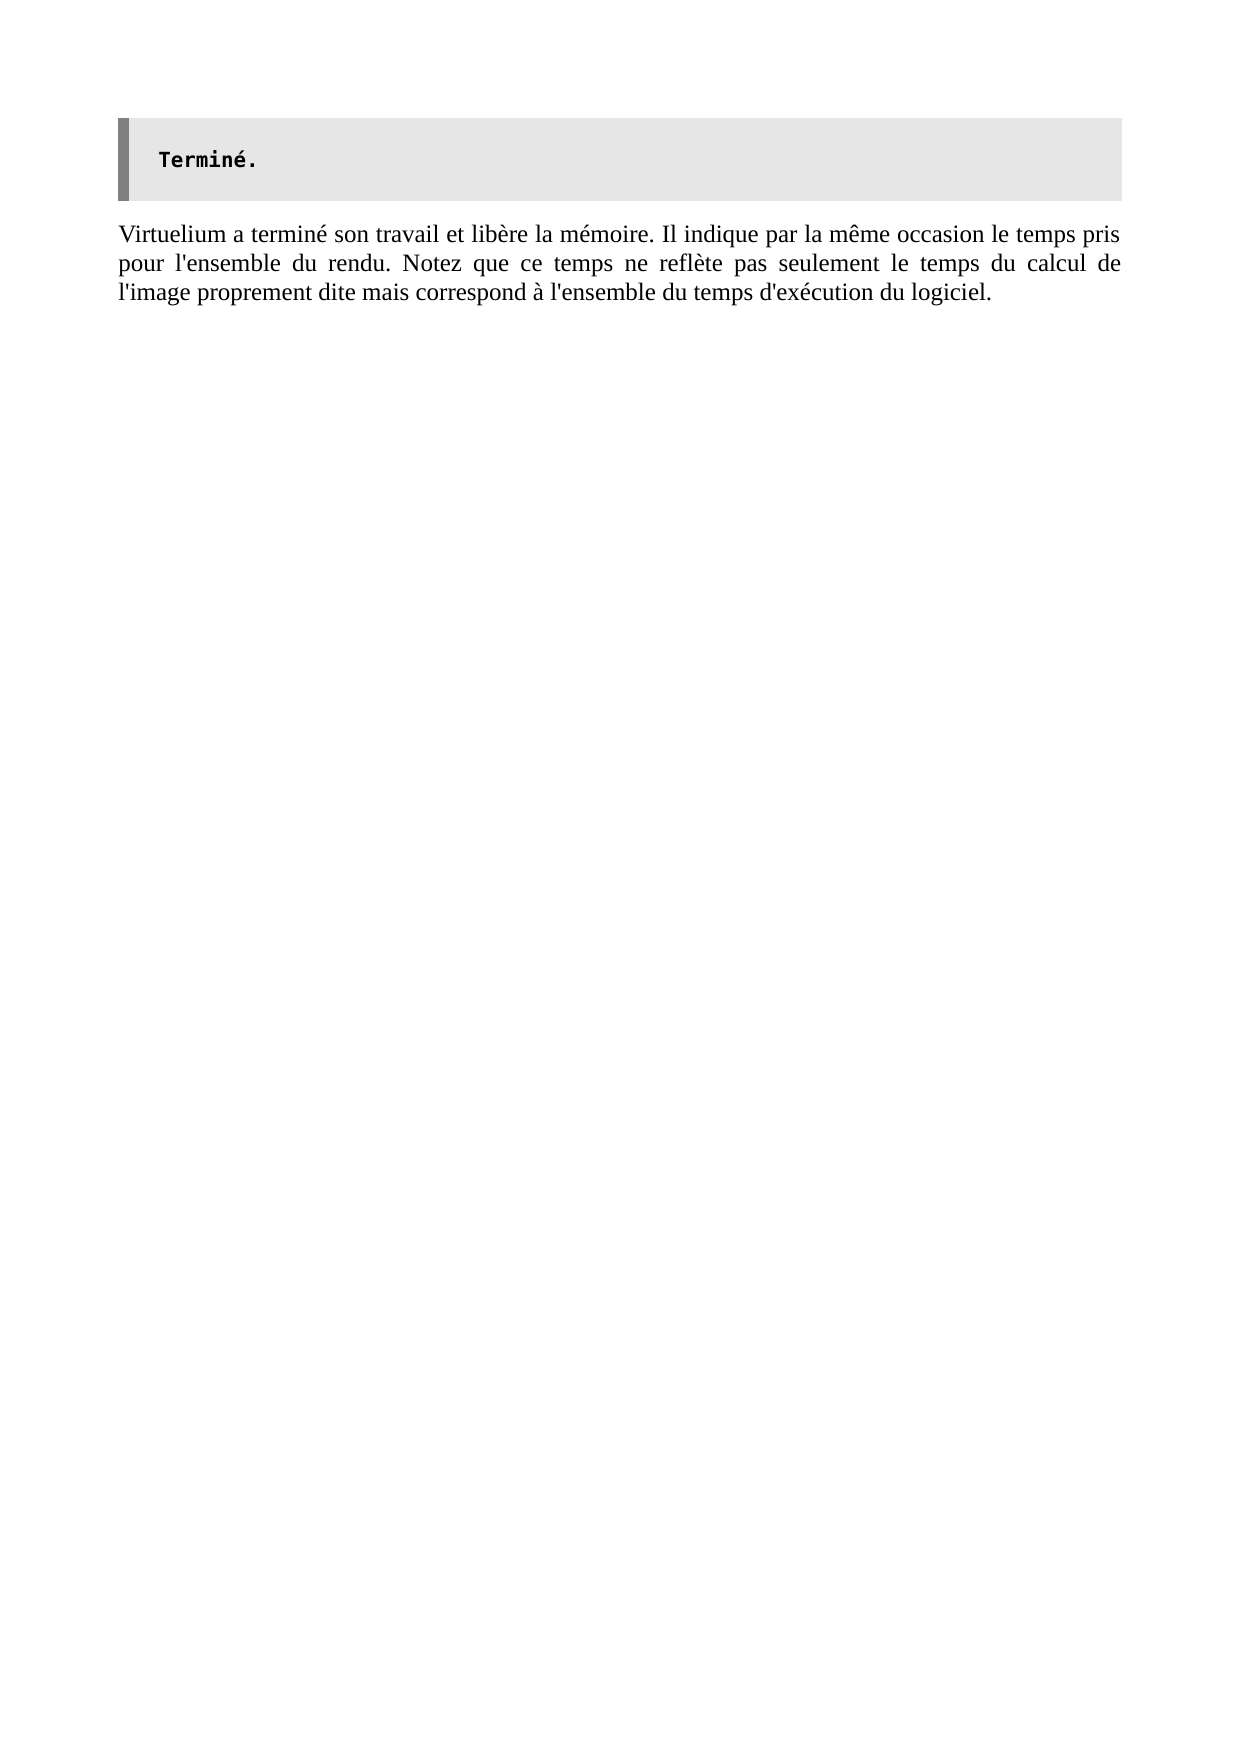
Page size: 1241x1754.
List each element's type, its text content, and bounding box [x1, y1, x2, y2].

text Terminé. [129, 118, 1122, 201]
text Virtuelium a terminé son travail et libère la mémoire. Il indique par la même occasion le temps pris pour l'ensemble du rendu. Notez que ce temps ne reflète pas seulement le temps du calcul de l'image proprement dite mais correspond à l'ensemble du temps d'exécution du logiciel. [118, 219, 1122, 305]
